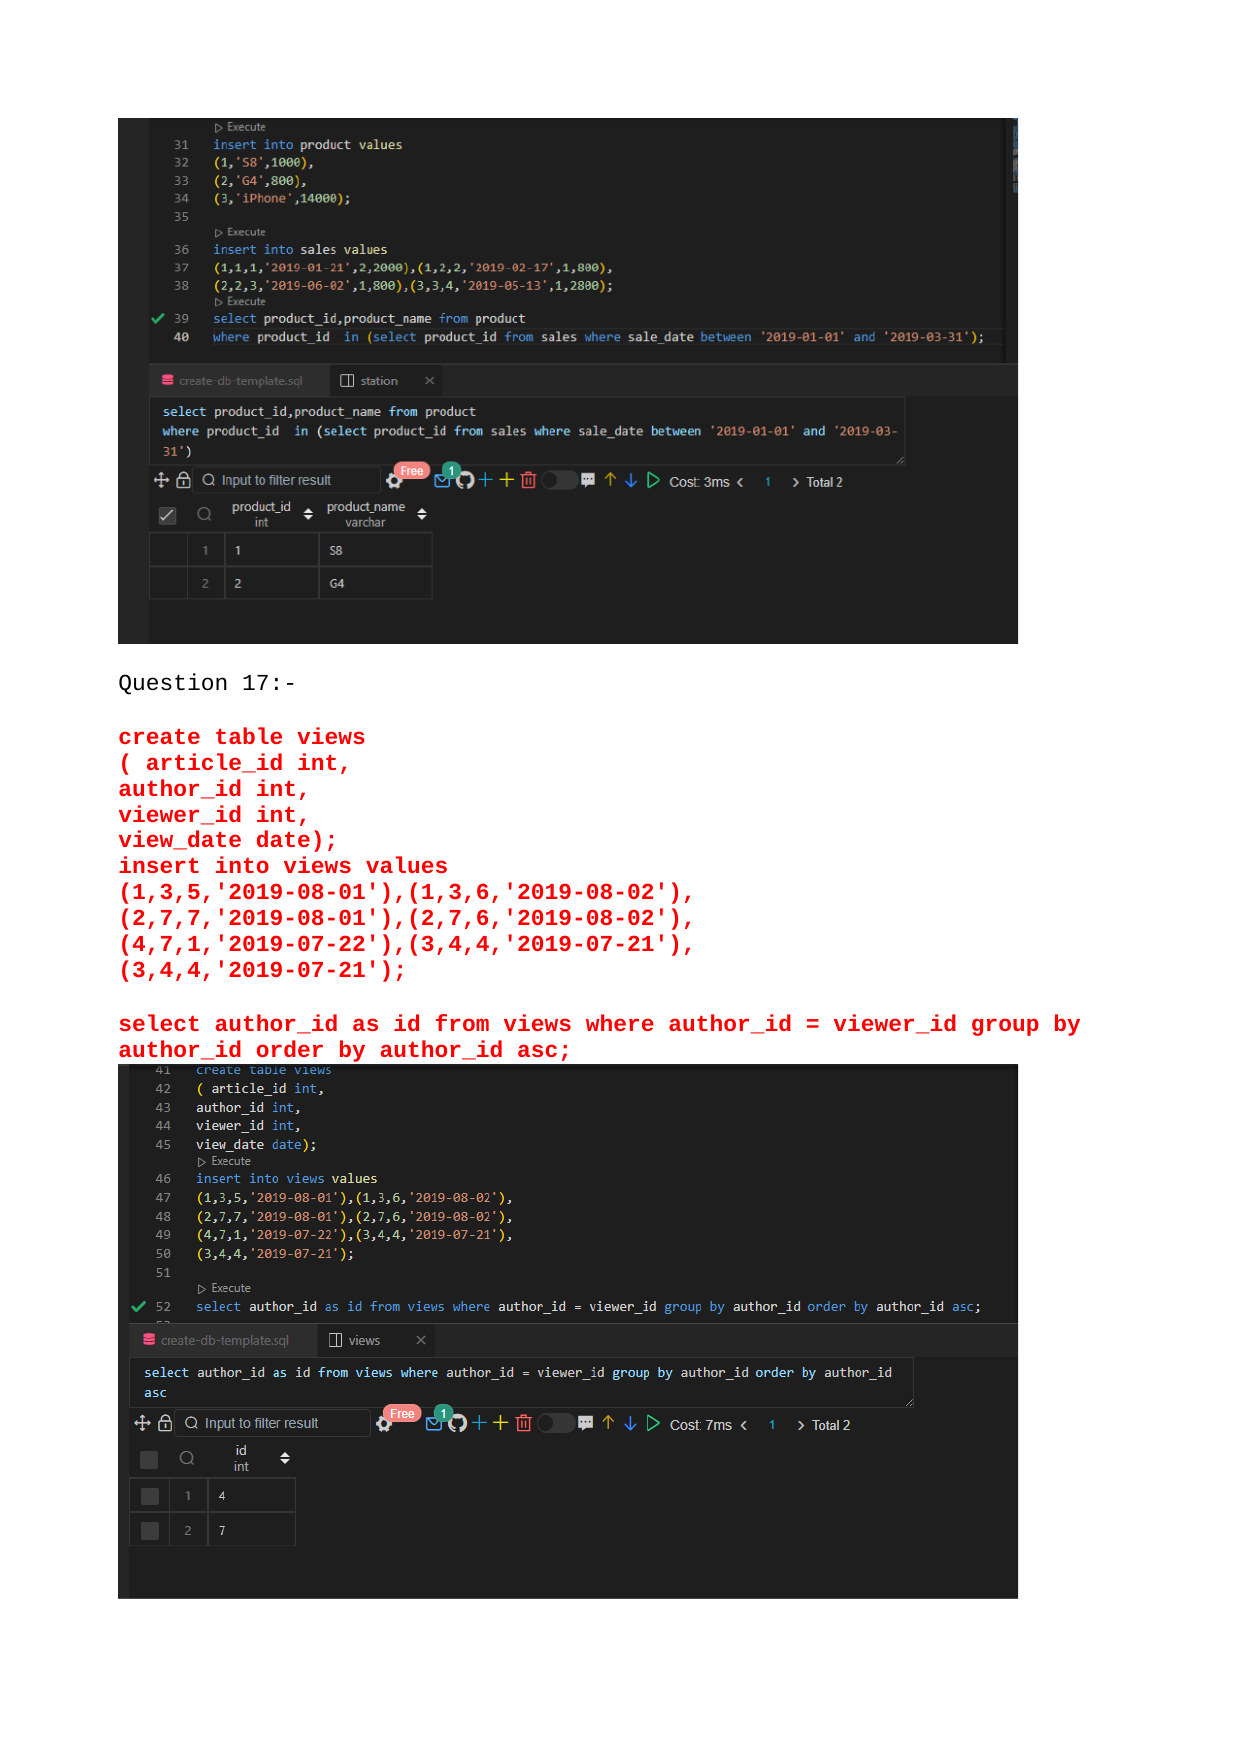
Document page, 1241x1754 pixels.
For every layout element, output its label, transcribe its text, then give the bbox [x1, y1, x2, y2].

text (1,3,5,'2019-08-01'),(1,3,6,'2019-08-02'), [118, 881, 1122, 907]
text (3,4,4,'2019-07-21'); [118, 958, 1122, 984]
text viewer_id int, [118, 803, 1122, 829]
text select author_id as id from views where author_id = viewer_id group by author_id order by author_id asc; [118, 1012, 1122, 1064]
text (4,7,1,'2019-07-22'),(3,4,4,'2019-07-21'), [118, 933, 1122, 958]
text (2,7,7,'2019-08-01'),(2,7,6,'2019-08-02'), [118, 907, 1122, 933]
text create table views [118, 725, 1122, 751]
text ( article_id int, [118, 751, 1122, 777]
text Question 17:- [118, 671, 1122, 697]
text author_id int, [118, 777, 1122, 803]
text view_date date); [118, 829, 1122, 855]
text insert into views values [118, 855, 1122, 881]
